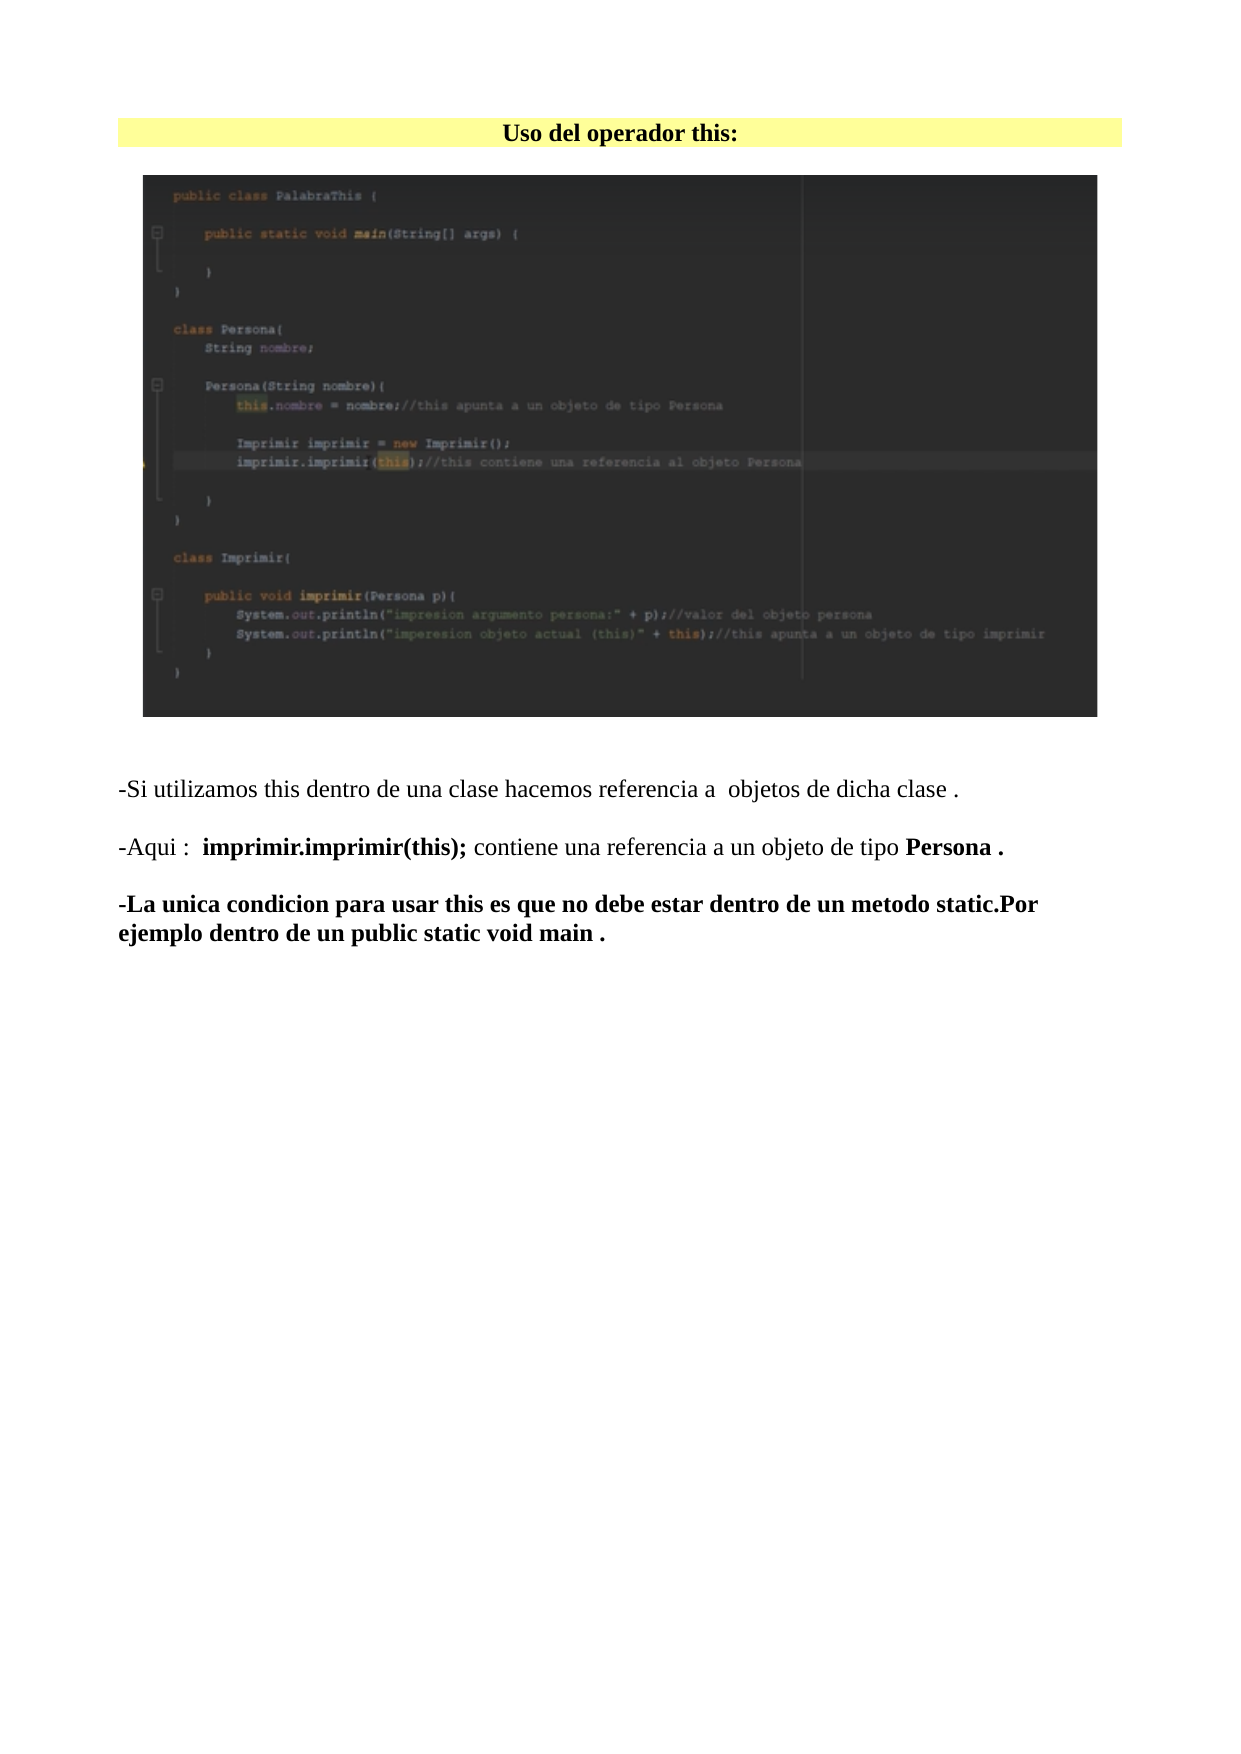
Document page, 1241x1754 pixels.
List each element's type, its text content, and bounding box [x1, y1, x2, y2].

picture [142, 175, 1098, 717]
text -Si utilizamos this dentro de una clase hacemos referencia a objetos de dicha clase . [118, 774, 1122, 803]
text -Aqui : imprimir.imprimir(this); contiene una referencia a un objeto de tipo Persona . [118, 832, 1122, 860]
text -La unica condicion para usar this es que no debe estar dentro de un metodo static.Por ejemplo dentro de un public static void main . [118, 889, 1122, 947]
text Uso del operador this: [118, 118, 1122, 147]
